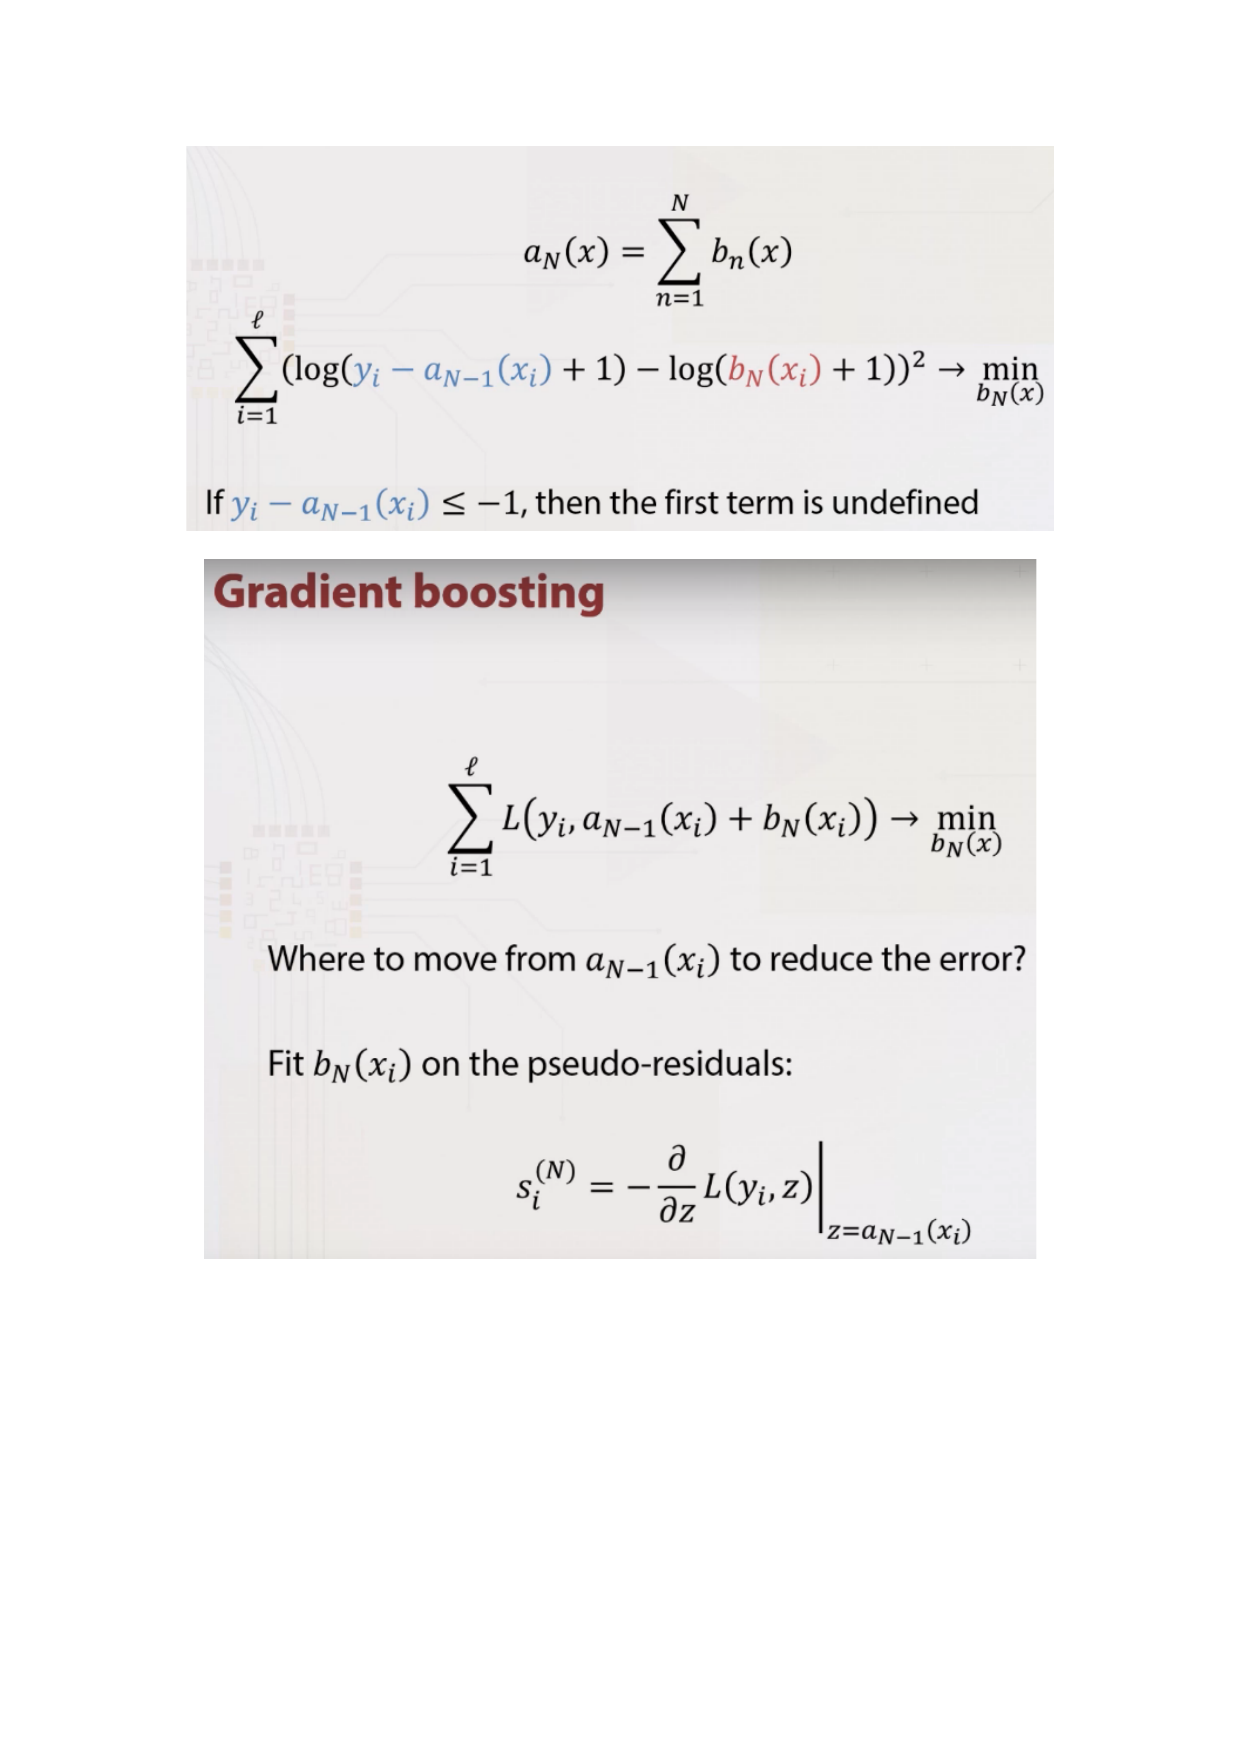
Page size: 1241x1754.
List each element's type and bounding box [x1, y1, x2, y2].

picture [186, 146, 1054, 531]
picture [204, 559, 1037, 1259]
